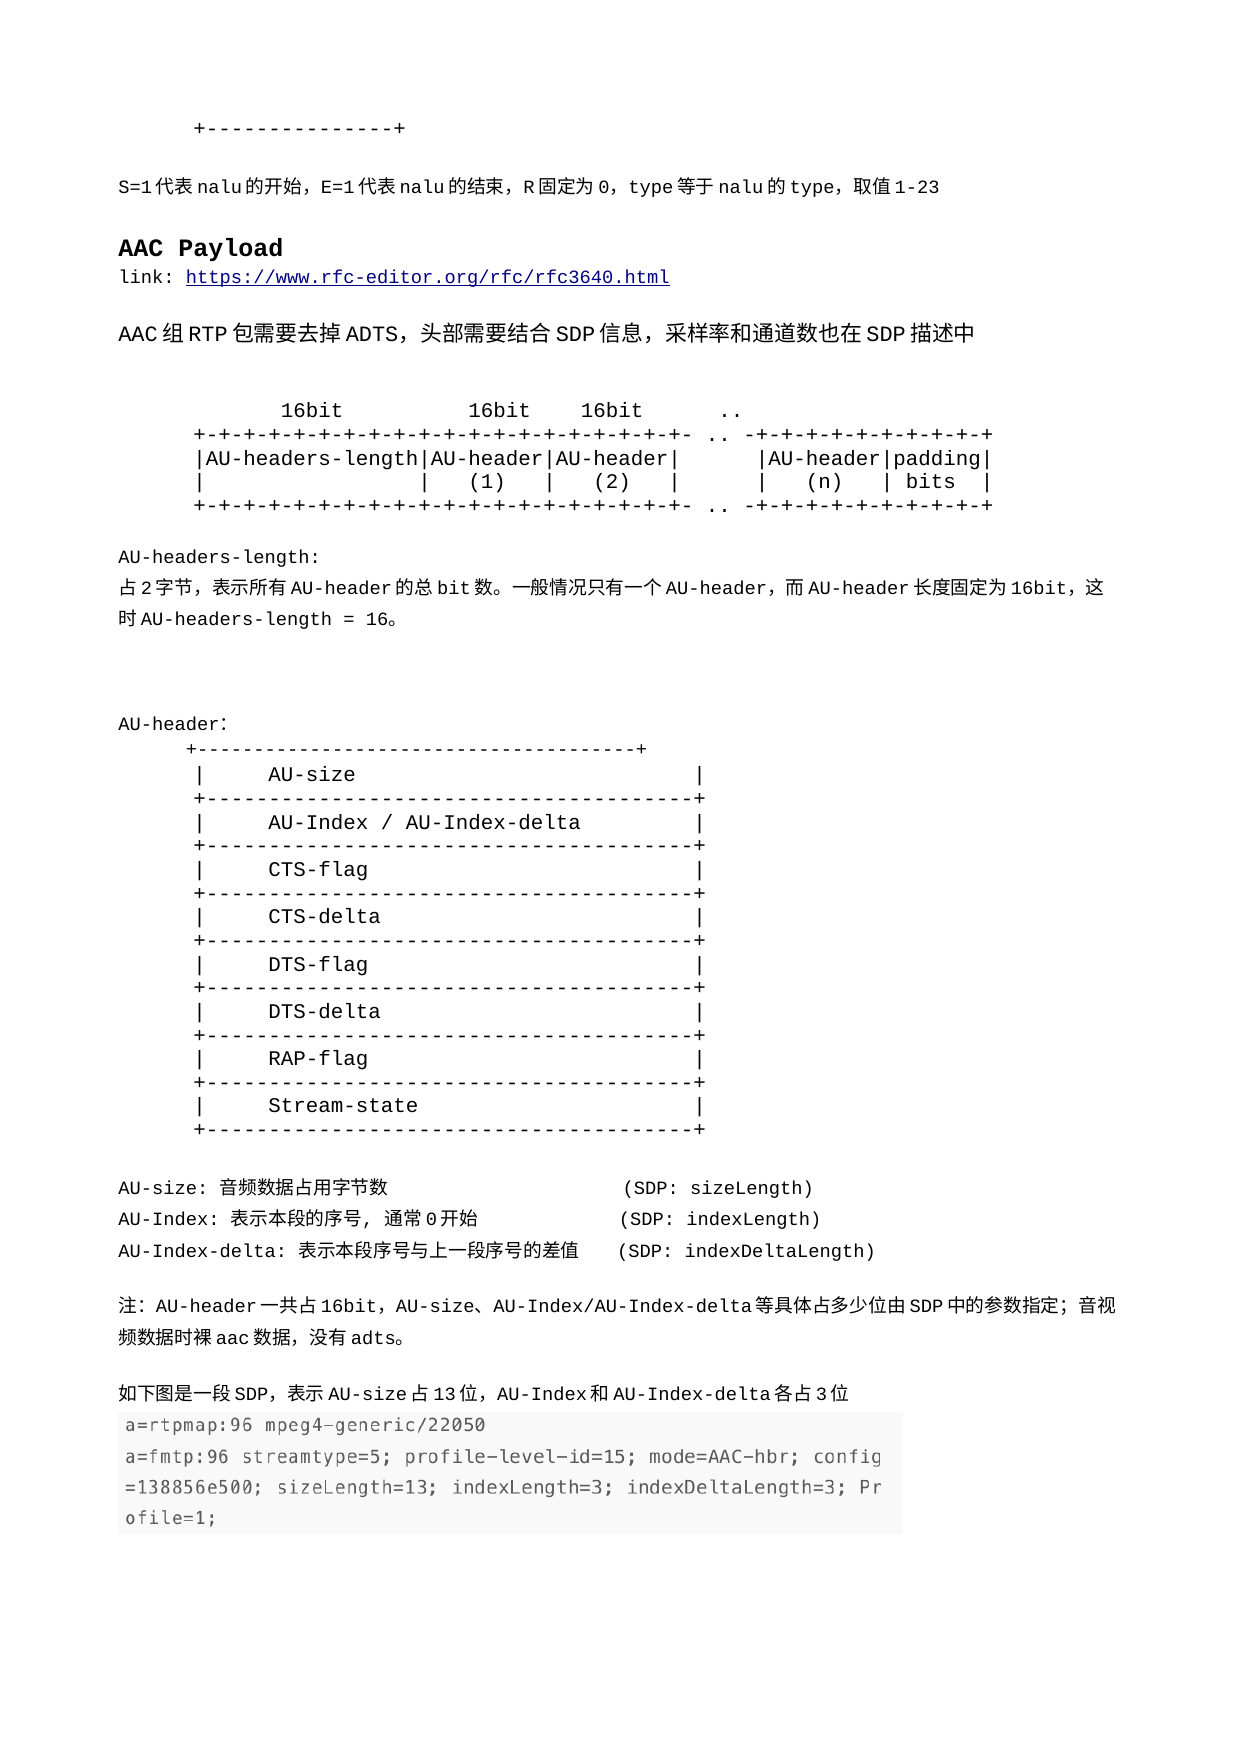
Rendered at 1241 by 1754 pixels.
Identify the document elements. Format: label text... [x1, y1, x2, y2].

text 16bit 16bit 16bit .. [118, 401, 1122, 424]
text +---------------------------------------+ [118, 930, 1122, 954]
text | AU-Index / AU-Index-delta | [118, 812, 1122, 835]
text AU-header： [118, 709, 1122, 736]
text AU-Index-delta: 表示本段序号与上⼀段序号的差值 (SDP: indexDeltaLength) [118, 1235, 1122, 1263]
text +---------------+ [118, 118, 1122, 142]
text 如下图是一段SDP，表示AU-size占13位，AU-Index和AU-Index-delta各占3位 [118, 1378, 1122, 1406]
text +---------------------------------------+ [118, 740, 1122, 761]
text +---------------------------------------+ [118, 788, 1122, 812]
text S=1代表nalu的开始，E=1代表nalu的结束，R固定为0，type等于nalu的type，取值1-23 [118, 171, 1122, 199]
text | CTS-flag | [118, 859, 1122, 883]
text AU-size: 音频数据占用字节数 (SDP: sizeLength) [118, 1172, 1122, 1200]
text 注：AU-header一共占16bit，AU-size、AU-Index/AU-Index-delta等具体占多少位由SDP中的参数指定；音视频数据时裸aac数据，没有adts。 [118, 1291, 1122, 1350]
text | AU-size | [118, 764, 1122, 788]
text | DTS-flag | [118, 954, 1122, 977]
text +-+-+-+-+-+-+-+-+-+-+-+-+-+-+-+-+-+-+-+- .. -+-+-+-+-+-+-+-+-+-+ [118, 424, 1122, 448]
text link: https://www.rfc-editor.org/rfc/rfc3640.html [118, 268, 1122, 289]
text +---------------------------------------+ [118, 1072, 1122, 1096]
text +-+-+-+-+-+-+-+-+-+-+-+-+-+-+-+-+-+-+-+- .. -+-+-+-+-+-+-+-+-+-+ [118, 495, 1122, 519]
text AU-headers-length: [118, 548, 1122, 569]
text 占2字节，表示所有AU-header的总bit数。一般情况只有一个AU-header，而AU-header长度固定为16bit，这时AU-headers-length = 16。 [118, 573, 1122, 631]
text +---------------------------------------+ [118, 883, 1122, 906]
text | DTS-delta | [118, 1001, 1122, 1024]
text AU-Index: 表示本段的序号, 通常0开始 (SDP: indexLength) [118, 1204, 1122, 1231]
text AAC组RTP包需要去掉ADTS，头部需要结合SDP信息，采样率和通道数也在SDP描述中 [118, 316, 1122, 348]
text | Stream-state | [118, 1096, 1122, 1119]
text | CTS-delta | [118, 906, 1122, 930]
text +---------------------------------------+ [118, 977, 1122, 1001]
text | RAP-flag | [118, 1048, 1122, 1072]
text +---------------------------------------+ [118, 1119, 1122, 1143]
text +---------------------------------------+ [118, 1024, 1122, 1048]
text +---------------------------------------+ [118, 835, 1122, 859]
text AAC Payload [118, 235, 1122, 263]
text | | (1) | (2) | | (n) | bits | [118, 471, 1122, 495]
picture [118, 1412, 903, 1534]
text |AU-headers-length|AU-header|AU-header| |AU-header|padding| [118, 448, 1122, 471]
